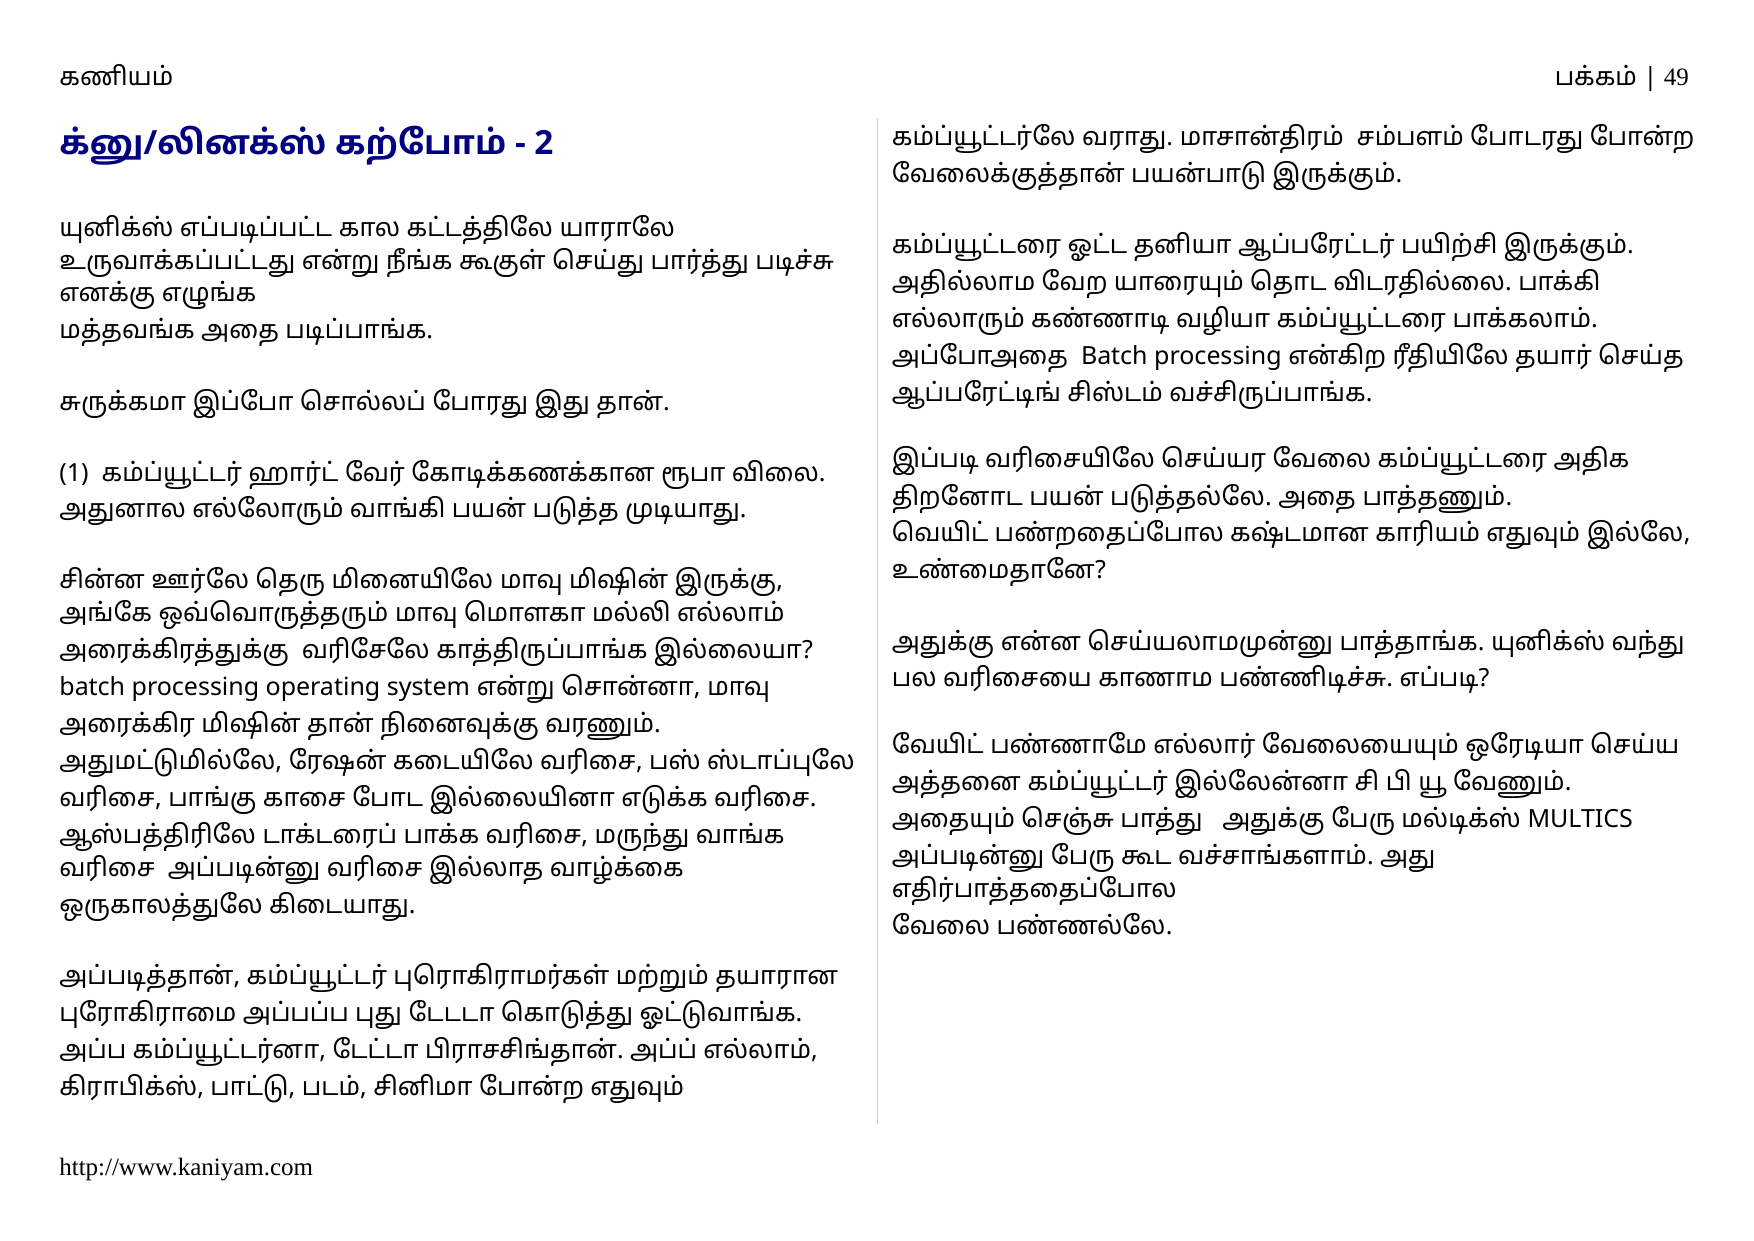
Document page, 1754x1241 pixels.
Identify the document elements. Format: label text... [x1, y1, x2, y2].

text சுருக்கமா இப்போ சொல்லப் போரது இது தான். [59, 383, 862, 420]
text மத்தவங்க அதை படிப்பாங்க. [59, 312, 862, 349]
text கம்ப்யூட்டர்லே வராது. மாசான்திரம் சம்பளம் போடரது போன்ற வேலைக்குத்தான் பயன்பாடு இருக்கும். [892, 118, 1695, 192]
text அதையும் செஞ்சு பாத்து அதுக்கு பேரு மல்டிக்ஸ் MULTICS அப்படின்னு பேரு கூட வச்சாங்களாம். அது எதிர்பாத்ததைப்போல [892, 801, 1695, 907]
text வெயிட் பண்றதைப்போல கஷ்டமான காரியம் எதுவும் இல்லே, உண்மைதானே? [892, 515, 1695, 589]
text இப்படி வரிசையிலே செய்யர வேலை கம்ப்யூட்டரை அதிக திறனோட பயன் படுத்தல்லே. அதை பாத்தணும். [892, 446, 1695, 515]
text வேலை பண்ணல்லே. [892, 907, 1695, 944]
text யுனிக்ஸ் எப்படிப்பட்ட கால கட்டத்திலே யாராலே உருவாக்கப்பட்டது என்று நீங்க கூகுள் செய்து பார்த்து படிச்சு எனக்கு எழுங்க [59, 214, 862, 312]
text அப்படித்தான், கம்ப்யூட்டர் புரொகிராமர்கள் மற்றும் தயாரான புரோகிராமை அப்பப்ப புது டேடடா கொடுத்து ஓட்டுவாங்க. [59, 957, 862, 1031]
text கம்ப்யூட்டரை ஓட்ட தனியா ஆப்பரேட்டர் பயிற்சி இருக்கும். அதில்லாம வேற யாரையும் தொட விடரதில்லை. பாக்கி எல்லாரும் கண்ணாடி வழியா கம்ப்யூட்டரை பாக்கலாம். அப்போஅதை Batch processing என்கிற ரீதியிலே தயார் செய்த ஆப்பரேட்டிங் சிஸ்டம் வச்சிருப்பாங்க. [892, 227, 1695, 411]
text அதுக்கு என்ன செய்யலாமமுன்னு பாத்தாங்க. யுனிக்ஸ் வந்து பல வரிசையை காணாம பண்ணிடிச்சு. எப்படி? [892, 623, 1695, 697]
text சின்ன ஊர்லே தெரு மினையிலே மாவு மிஷின் இருக்கு, அங்கே ஒவ்வொருத்தரும் மாவு மொளகா மல்லி எல்லாம் அரைக்கிரத்துக்கு வரிசேலே காத்திருப்பாங்க இல்லையா? batch processing operating system என்று சொன்னா, மாவு அரைக்கிர மிஷின் தான் நினைவுக்கு வரணும். அதுமட்டுமில்லே, ரேஷன் கடையிலே வரிசை, பஸ் ஸ்டாப்புலே வரிசை, பாங்கு காசை போட இல்லையினா எடுக்க வரிசை. ஆஸ்பத்திரிலே டாக்டரைப் பாக்க வரிசை, மருந்து வாங்க வரிசை அப்படின்னு வரிசை இல்லாத வாழ்க்கை ஒருகாலத்துலே கிடையாது. [59, 562, 862, 923]
text அப்ப கம்ப்யூட்டர்னா, டேட்டா பிராசசிங்தான். அப்ப் எல்லாம், கிராபிக்ஸ், பாட்டு, படம், சினிமா போன்ற எதுவும் [59, 1031, 862, 1105]
text (1) கம்ப்யூட்டர் ஹார்ட் வேர் கோடிக்கணக்கான ரூபா விலை. அதுனால எல்லோரும் வாங்கி பயன் படுத்த முடியாது. [59, 454, 862, 528]
text வேயிட் பண்ணாமே எல்லார் வேலையையும் ஒரேடியா செய்ய அத்தனை கம்ப்யூட்டர் இல்லேன்னா சி பி யூ வேணும். [892, 731, 1695, 801]
subtitle க்னு/லினக்ஸ் கற்போம் - 2 [59, 118, 862, 168]
